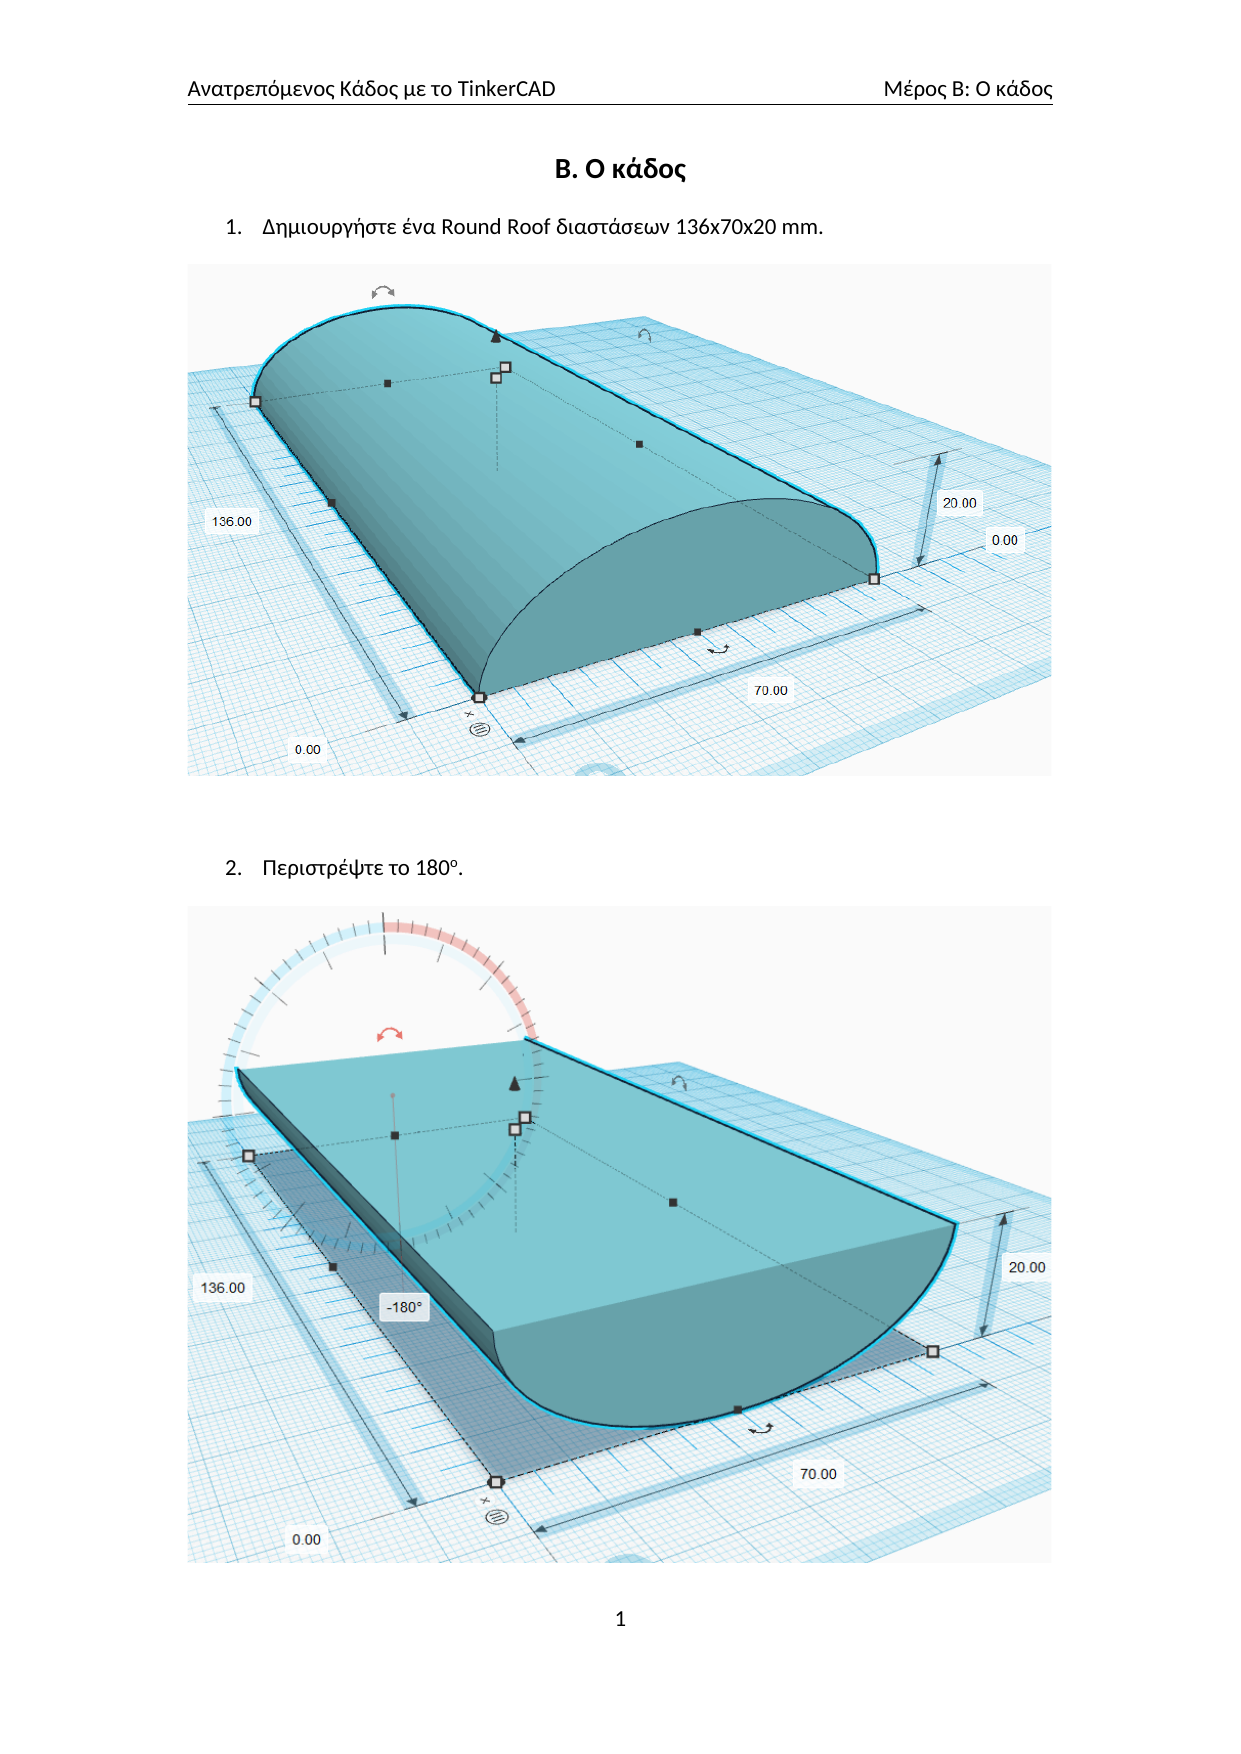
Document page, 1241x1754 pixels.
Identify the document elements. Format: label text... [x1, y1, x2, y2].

list Περιστρέψτε το 180o. [225, 853, 1053, 881]
list Δημιουργήστε ένα Round Roof διαστάσεων 136x70x20 mm. [225, 212, 1053, 240]
text Β. Ο κάδος [187, 150, 1053, 186]
